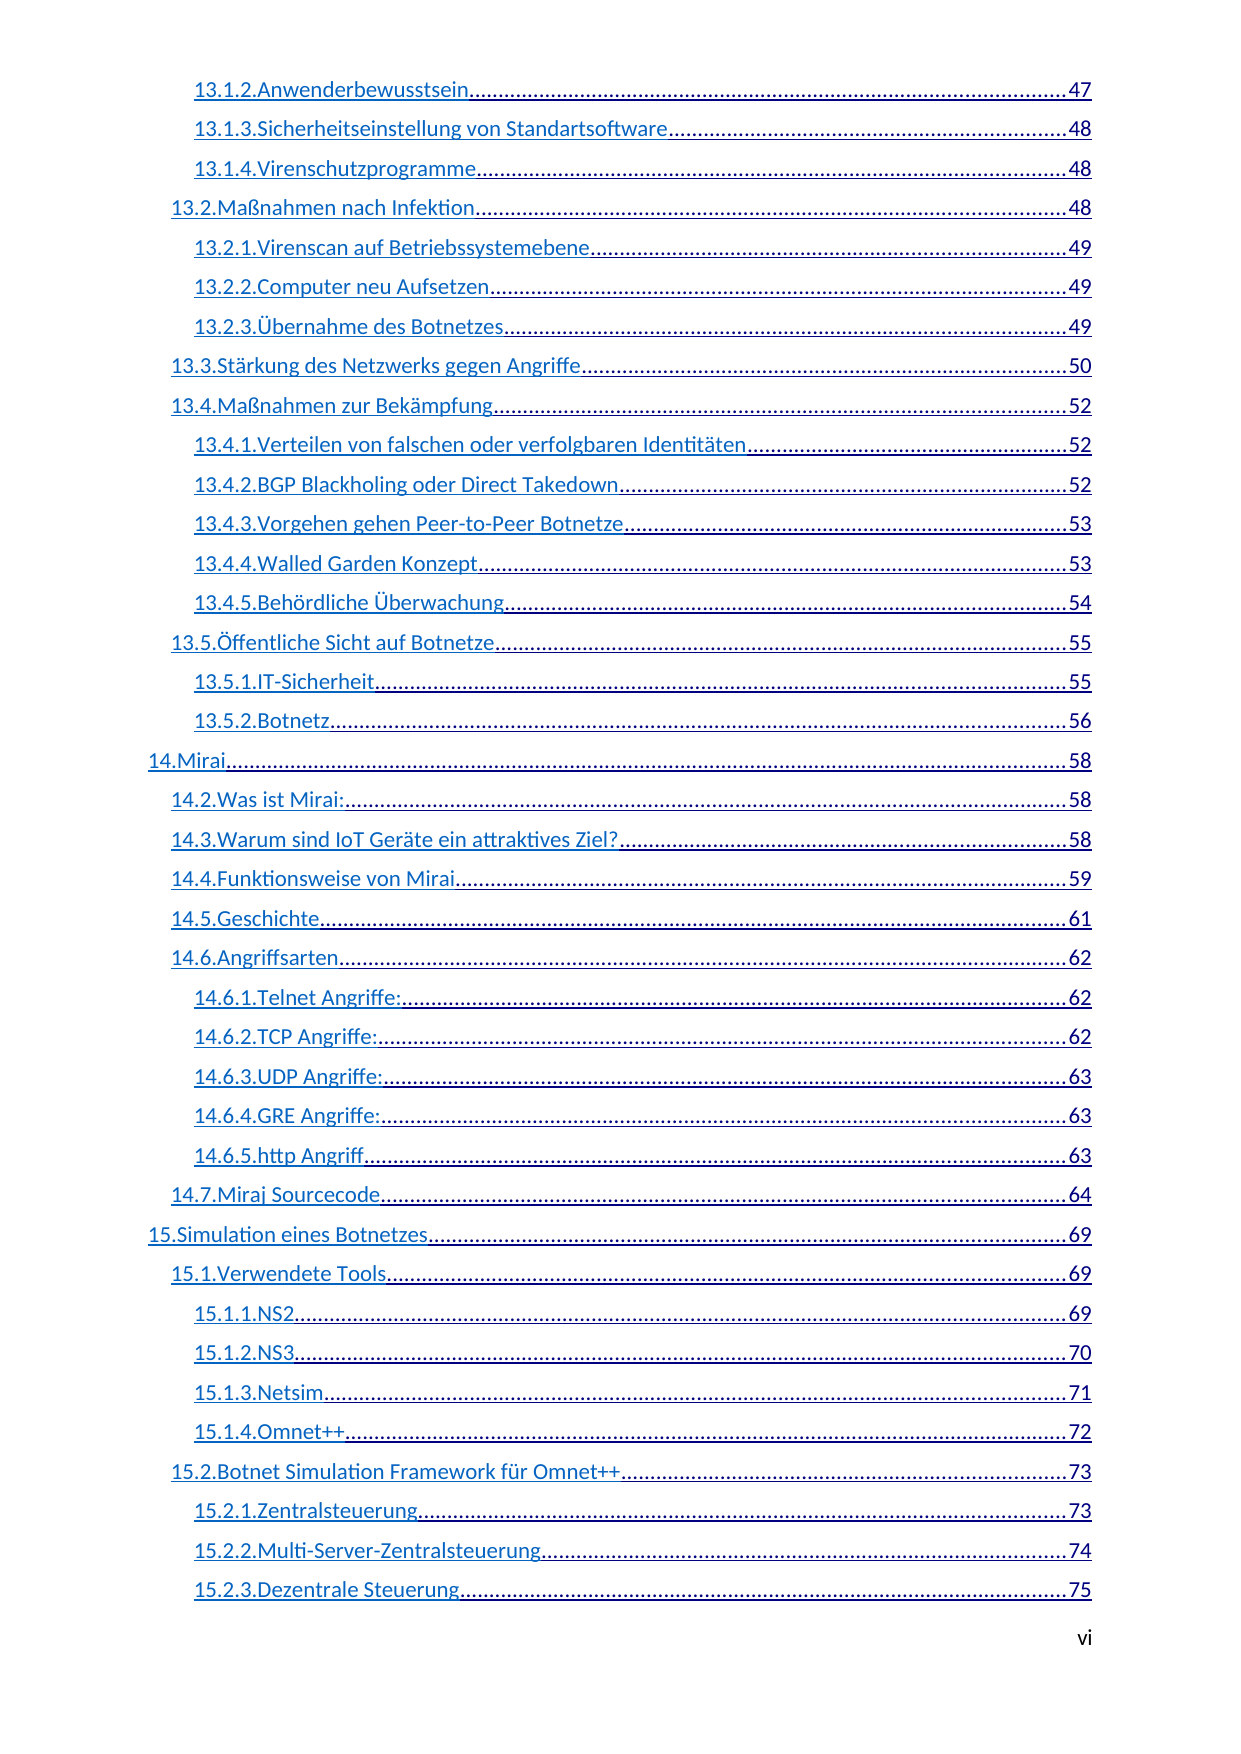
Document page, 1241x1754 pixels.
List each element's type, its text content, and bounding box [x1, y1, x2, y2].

text 14.6.3.UDP Angriffe: 63 [193, 1062, 1093, 1090]
text 13.5.Öffentliche Sicht auf Botnetze 55 [171, 628, 1093, 656]
text 13.4.1.Verteilen von falschen oder verfolgbaren Identitäten 52 [193, 430, 1093, 458]
text 13.3.Stärkung des Netzwerks gegen Angriffe 50 [171, 351, 1093, 379]
text 13.1.4.Virenschutzprogramme 48 [193, 154, 1093, 182]
text 13.4.Maßnahmen zur Bekämpfung 52 [171, 391, 1093, 419]
text 15.2.Botnet Simulation Framework für Omnet++ 73 [171, 1457, 1093, 1485]
text 14.4.Funktionsweise von Mirai 59 [171, 864, 1093, 893]
text 14.Mirai 58 [148, 746, 1093, 774]
text 14.2.Was ist Mirai: 58 [171, 786, 1093, 814]
text 13.4.4.Walled Garden Konzept 53 [193, 549, 1093, 577]
text 13.4.2.BGP Blackholing oder Direct Takedown 52 [193, 470, 1093, 498]
text 13.5.2.Botnetz 56 [193, 707, 1093, 735]
text 13.5.1.IT-Sicherheit 55 [193, 667, 1093, 695]
text 14.6.2.TCP Angriffe: 62 [193, 1022, 1093, 1051]
text 15.1.4.Omnet++ 72 [193, 1417, 1093, 1445]
text 13.2.Maßnahmen nach Infektion 48 [171, 193, 1093, 221]
text 15.1.1.NS2 69 [193, 1299, 1093, 1327]
text 14.7.Miraj Sourcecode 64 [171, 1180, 1093, 1208]
text 14.5.Geschichte 61 [171, 904, 1093, 932]
text 13.4.5.Behördliche Überwachung 54 [193, 588, 1093, 616]
text 15.1.2.NS3 70 [193, 1338, 1093, 1366]
text 14.6.4.GRE Angriffe: 63 [193, 1101, 1093, 1129]
text 15.2.1.Zentralsteuerung 73 [193, 1496, 1093, 1524]
text 13.4.3.Vorgehen gehen Peer-to-Peer Botnetze 53 [193, 509, 1093, 537]
text 13.1.2.Anwenderbewusstsein 47 [193, 75, 1093, 103]
text 13.2.2.Computer neu Aufsetzen 49 [193, 272, 1093, 300]
text 15.Simulation eines Botnetzes 69 [148, 1220, 1093, 1248]
text 14.6.5.http Angriff 63 [193, 1141, 1093, 1169]
text 13.1.3.Sicherheitseinstellung von Standartsoftware 48 [193, 114, 1093, 142]
text 13.2.3.Übernahme des Botnetzes 49 [193, 312, 1093, 340]
text 14.6.Angriffsarten 62 [171, 943, 1093, 972]
text 15.2.2.Multi-Server-Zentralsteuerung 74 [193, 1536, 1093, 1564]
text 14.6.1.Telnet Angriffe: 62 [193, 983, 1093, 1011]
text 14.3.Warum sind IoT Geräte ein attraktives Ziel? 58 [171, 825, 1093, 853]
text 15.1.3.Netsim 71 [193, 1378, 1093, 1406]
text 15.2.3.Dezentrale Steuerung 75 [193, 1575, 1093, 1603]
text 15.1.Verwendete Tools 69 [171, 1259, 1093, 1287]
text 13.2.1.Virenscan auf Betriebssystemebene 49 [193, 233, 1093, 261]
